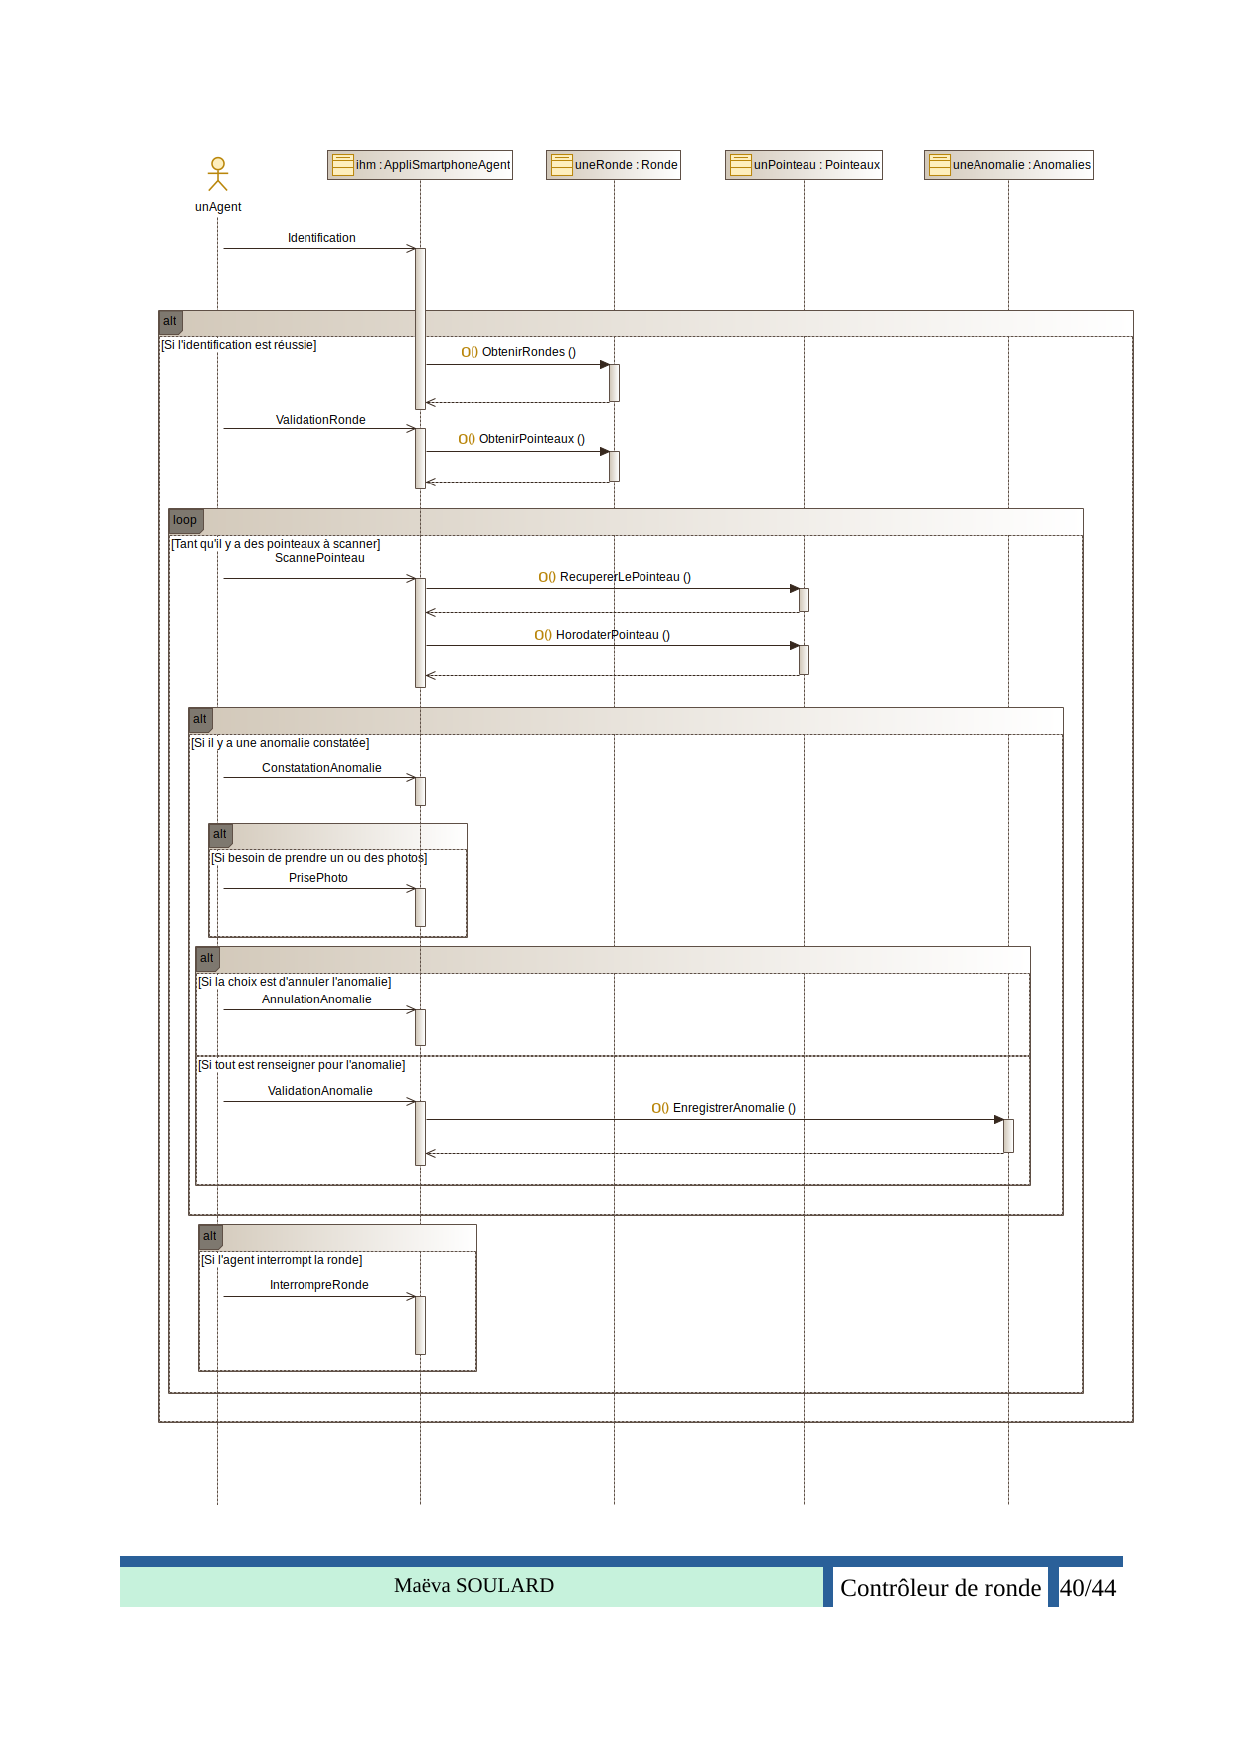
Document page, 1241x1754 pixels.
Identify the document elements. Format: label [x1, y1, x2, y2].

picture [138, 140, 1143, 1514]
